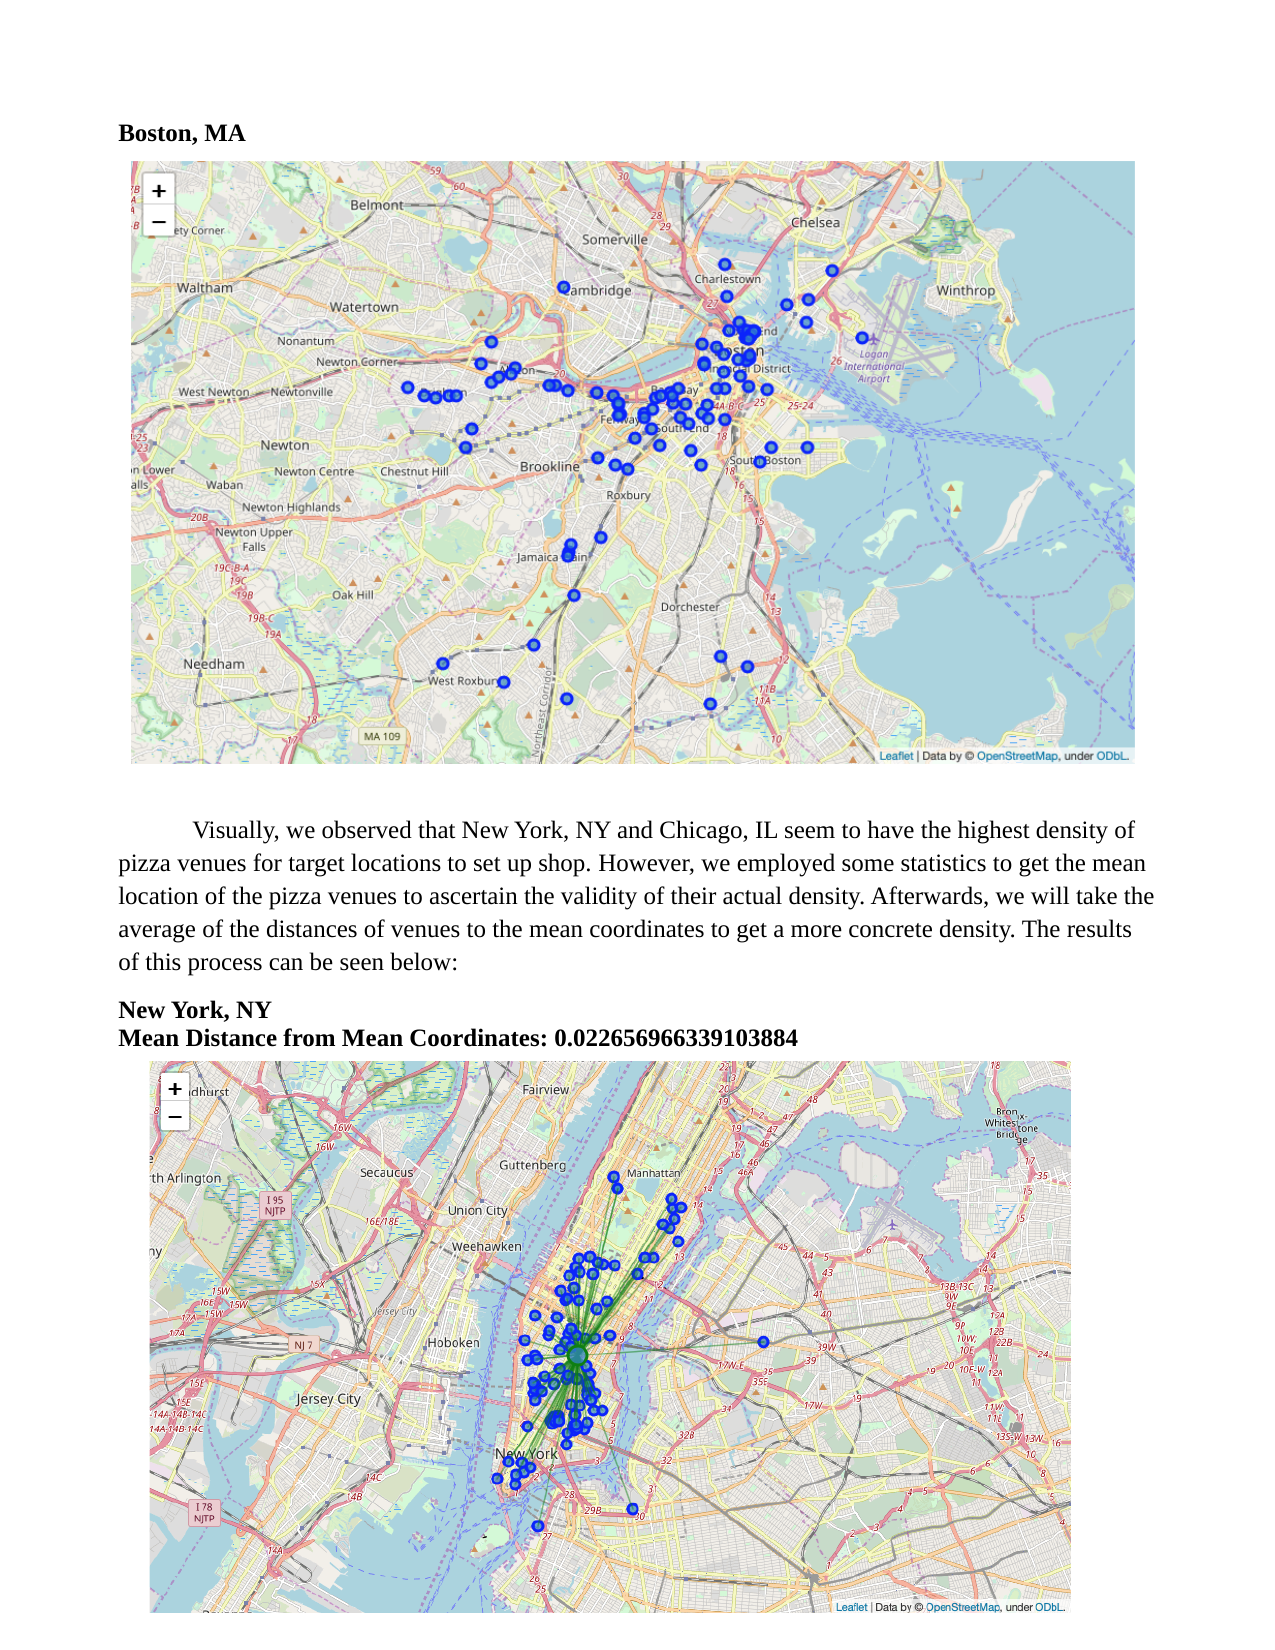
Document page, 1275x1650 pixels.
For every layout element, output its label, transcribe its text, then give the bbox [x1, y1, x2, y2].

text Mean Distance from Mean Coordinates: 0.022656966339103884 [118, 1023, 1157, 1052]
text Visually, we observed that New York, NY and Chicago, IL seem to have the highest density of pizza venues for target locations to set up shop. However, we employed some statistics to get the mean location of the pizza venues to ascertain the validity of their actual density. Afterwards, we will take the average of the distances of venues to the mean coordinates to get a more concrete density. The results of this process can be seen below: [118, 815, 1157, 976]
picture [129, 159, 1138, 764]
picture [149, 1059, 1072, 1613]
text Boston, MA [118, 118, 1157, 147]
text New York, NY [118, 995, 1157, 1023]
